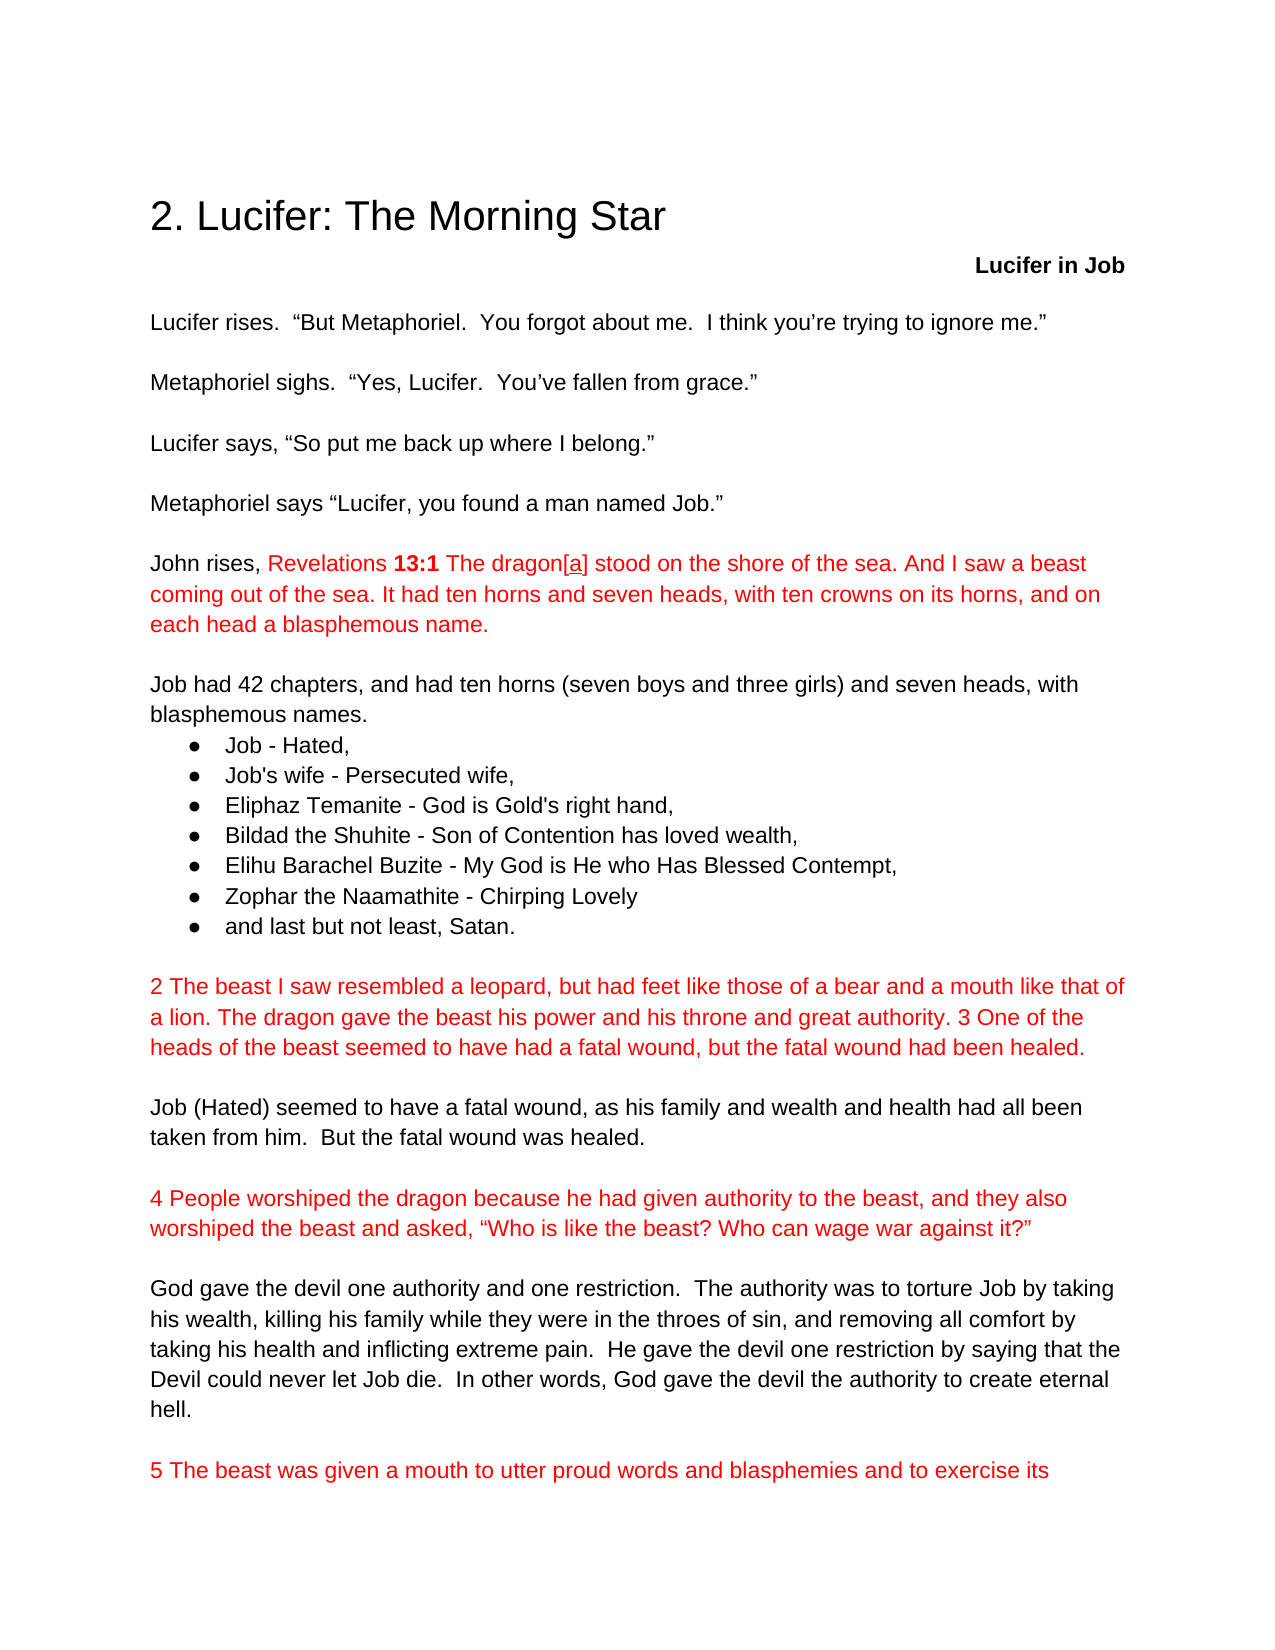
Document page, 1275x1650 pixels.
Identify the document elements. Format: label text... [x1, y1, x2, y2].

text 5 The beast was given a mouth to utter proud words and blasphemies and to exercise its [150, 1457, 1125, 1483]
subtitle 2. Lucifer: The Morning Star [150, 192, 1125, 239]
list Job's wife - Persecuted wife, [187, 762, 1125, 788]
text Lucifer rises. “But Metaphoriel. You forgot about me. I think you’re trying to ignore me.” [150, 309, 1125, 335]
list and last but not least, Satan. [187, 913, 1125, 939]
list Eliphaz Temanite - God is Gold's right hand, [187, 792, 1125, 818]
text Job had 42 chapters, and had ten horns (seven boys and three girls) and seven heads, with blasphemous names. [150, 671, 1125, 728]
text 4 People worshiped the dragon because he had given authority to the beast, and they also worshiped the beast and asked, “Who is like the beast? Who can wage war against it?” [150, 1185, 1125, 1241]
list Elihu Barachel Buzite - My God is He who Has Blessed Contempt, [187, 852, 1125, 879]
text John rises, Revelations 13:1 The dragon[a] stood on the shore of the sea. And I saw a beast coming out of the sea. It had ten horns and seven heads, with ten crowns on its horns, and on each head a blasphemous name. [150, 550, 1125, 637]
list Zophar the Naamathite - Chirping Lovely [187, 883, 1125, 909]
text God gave the devil one authority and one restriction. The authority was to torture Job by taking his wealth, killing his family while they were in the throes of sin, and removing all comfort by taking his health and inflicting extreme pain. He gave the devil one restriction by saying that the Devil could never let Job die. In other words, God gave the devil the authority to create eternal hell. [150, 1275, 1125, 1422]
text 2 The beast I saw resembled a leopard, but had feet like those of a bear and a mouth like that of a lion. The dragon gave the beast his power and his throne and great authority. 3 One of the heads of the beast seemed to have had a fatal wound, but the fatal wound had been healed. [150, 973, 1125, 1060]
text Lucifer says, “So put me back up where I belong.” [150, 429, 1125, 456]
text Metaphoriel sighs. “Yes, Lucifer. You’ve fallen from grace.” [150, 369, 1125, 395]
text Job (Hated) seemed to have a fatal wound, as his family and wealth and health had all been taken from him. But the fatal wound was healed. [150, 1094, 1125, 1151]
list Job - Hated, [187, 732, 1125, 758]
subtitle Lucifer in Job [150, 252, 1125, 278]
text Metaphoriel says “Lucifer, you found a man named Job.” [150, 490, 1125, 516]
list Bildad the Shuhite - Son of Contention has loved wealth, [187, 822, 1125, 848]
